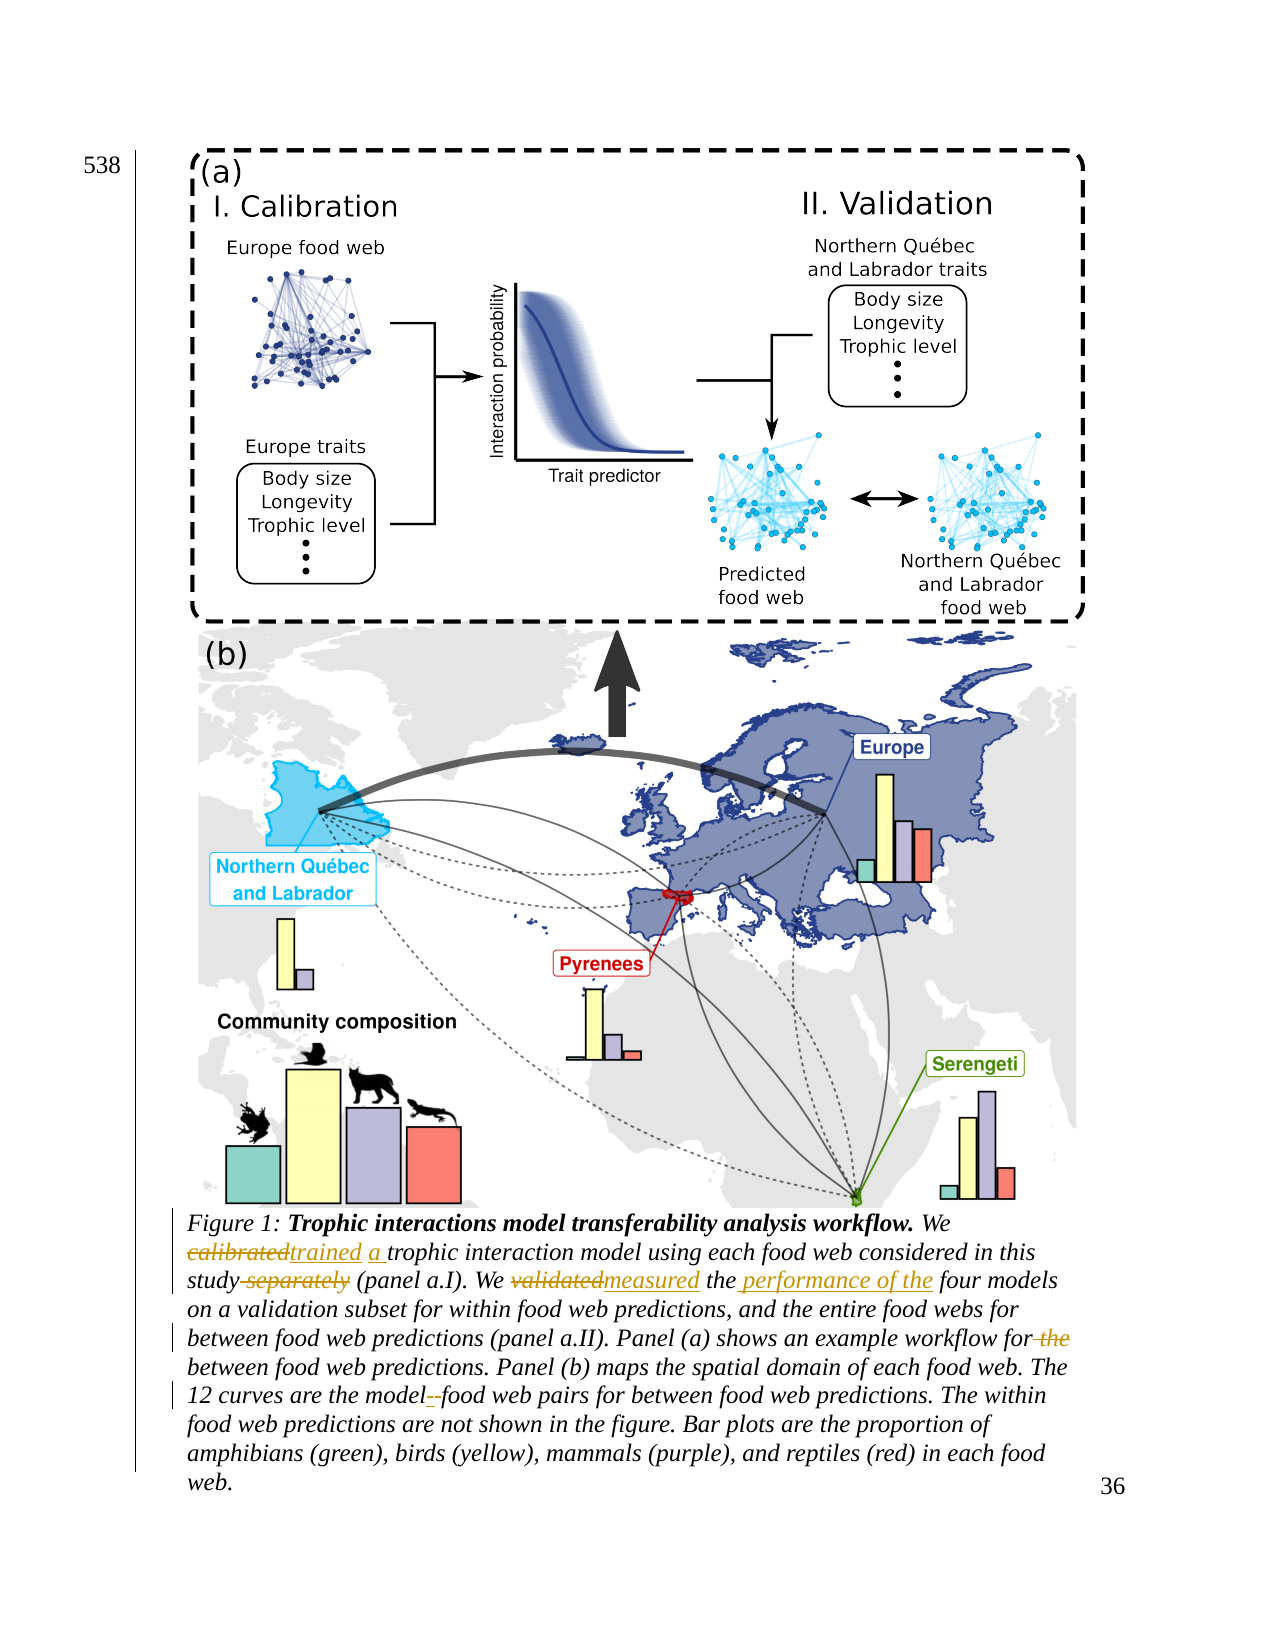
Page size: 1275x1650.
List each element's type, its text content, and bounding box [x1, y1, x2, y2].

picture [190, 148, 1085, 1208]
text Figure 1: Trophic interactions model transferability analysis workflow. We trained a trophic interaction model using each food web considered in this study (panel a.I). We measured the performance of the four models on a validation subset for within food web predictions, and the entire food webs for between food web predictions (panel a.II). Panel (a) shows an example workflow for between food web predictions. Panel (b) maps the spatial domain of each food web. The 12 curves are the model-food web pairs for between food web predictions. The within food web predictions are not shown in the figure. Bar plots are the proportion of amphibians (green), birds (yellow), mammals (purple), and reptiles (red) in each food web. [187, 161, 1088, 1496]
